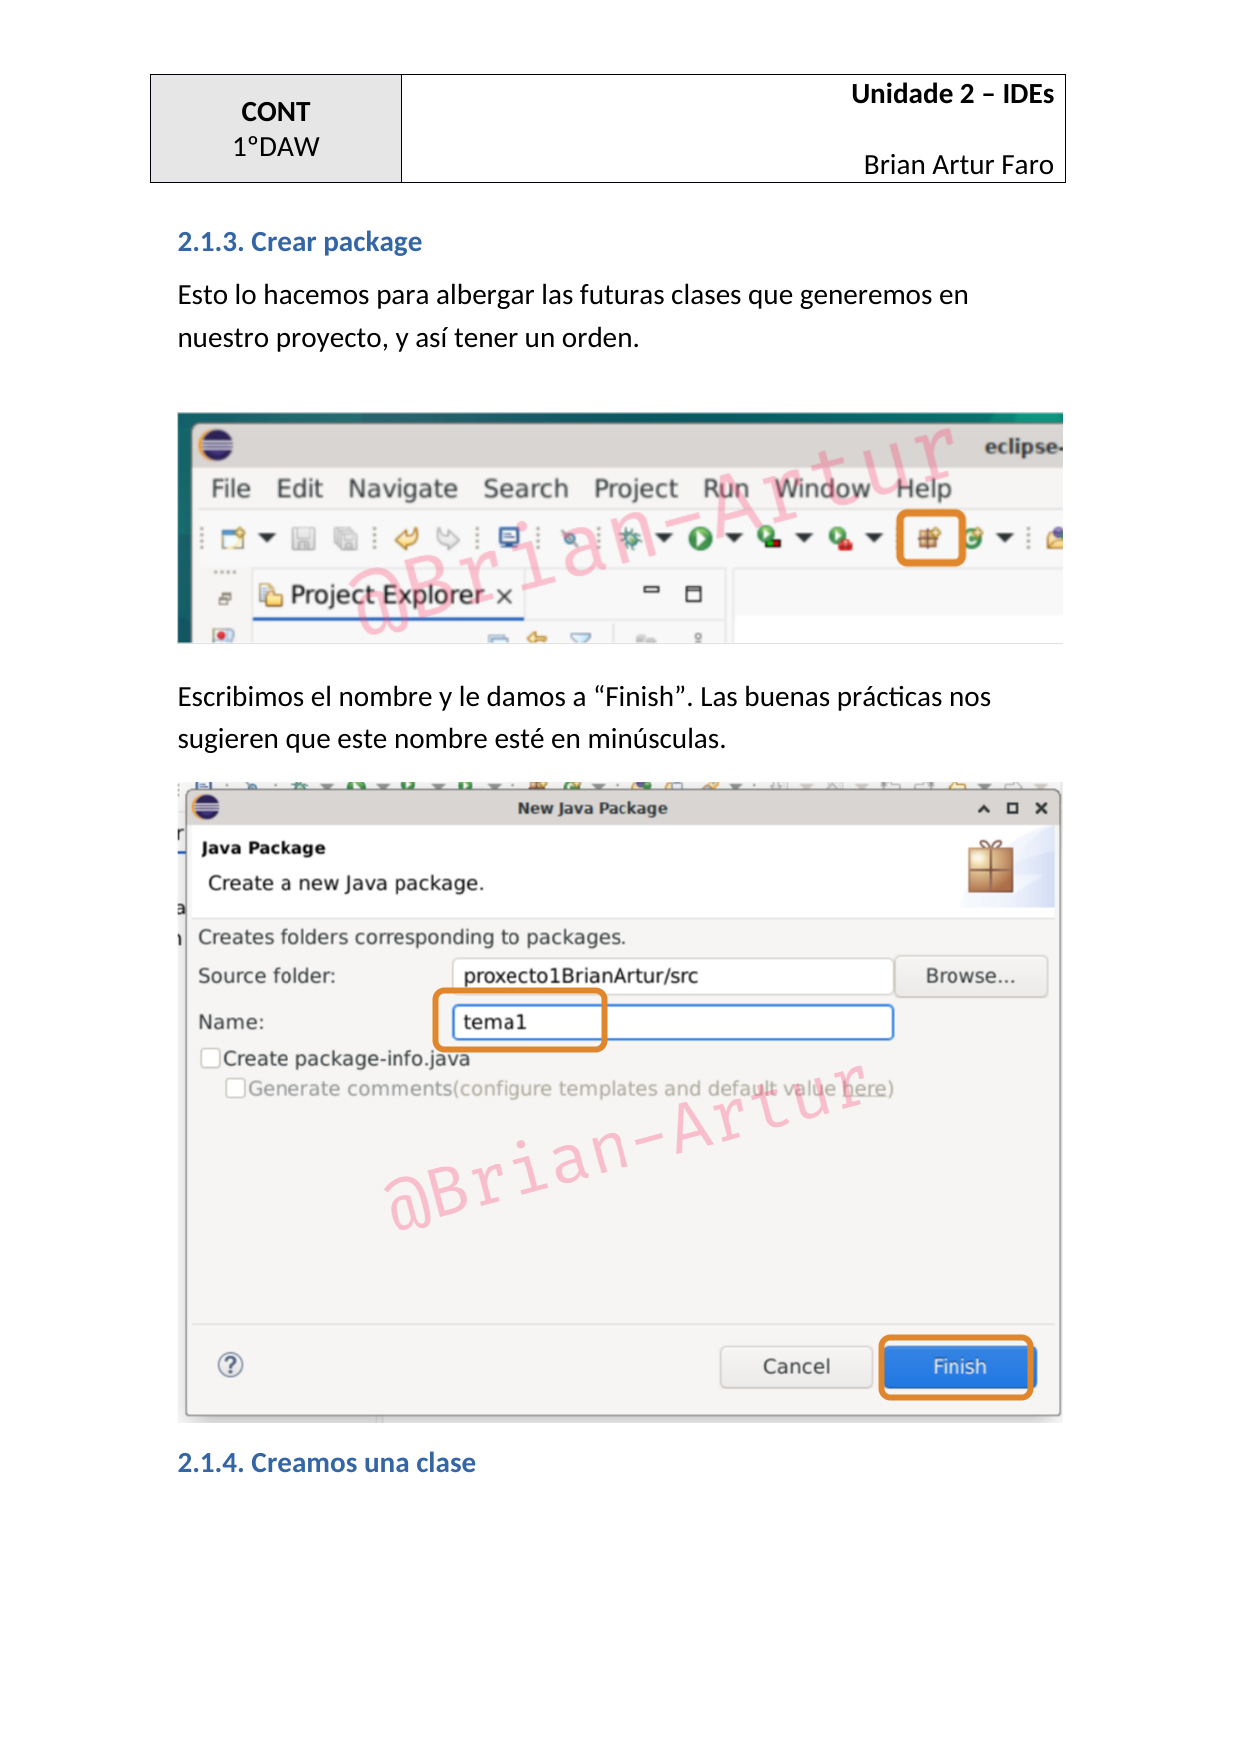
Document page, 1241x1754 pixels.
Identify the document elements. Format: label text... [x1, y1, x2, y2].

subtitle 2.1.4. Creamos una clase [177, 1444, 1063, 1480]
picture [177, 782, 1063, 1423]
text Esto lo hacemos para albergar las futuras clases que generemos en nuestro proyecto, y así tener un orden. [177, 276, 1063, 354]
subtitle 2.1.3. Crear package [177, 223, 1063, 258]
picture [177, 380, 1063, 661]
text Escribimos el nombre y le damos a “Finish”. Las buenas prácticas nos sugieren que este nombre esté en minúsculas. [177, 678, 1063, 756]
